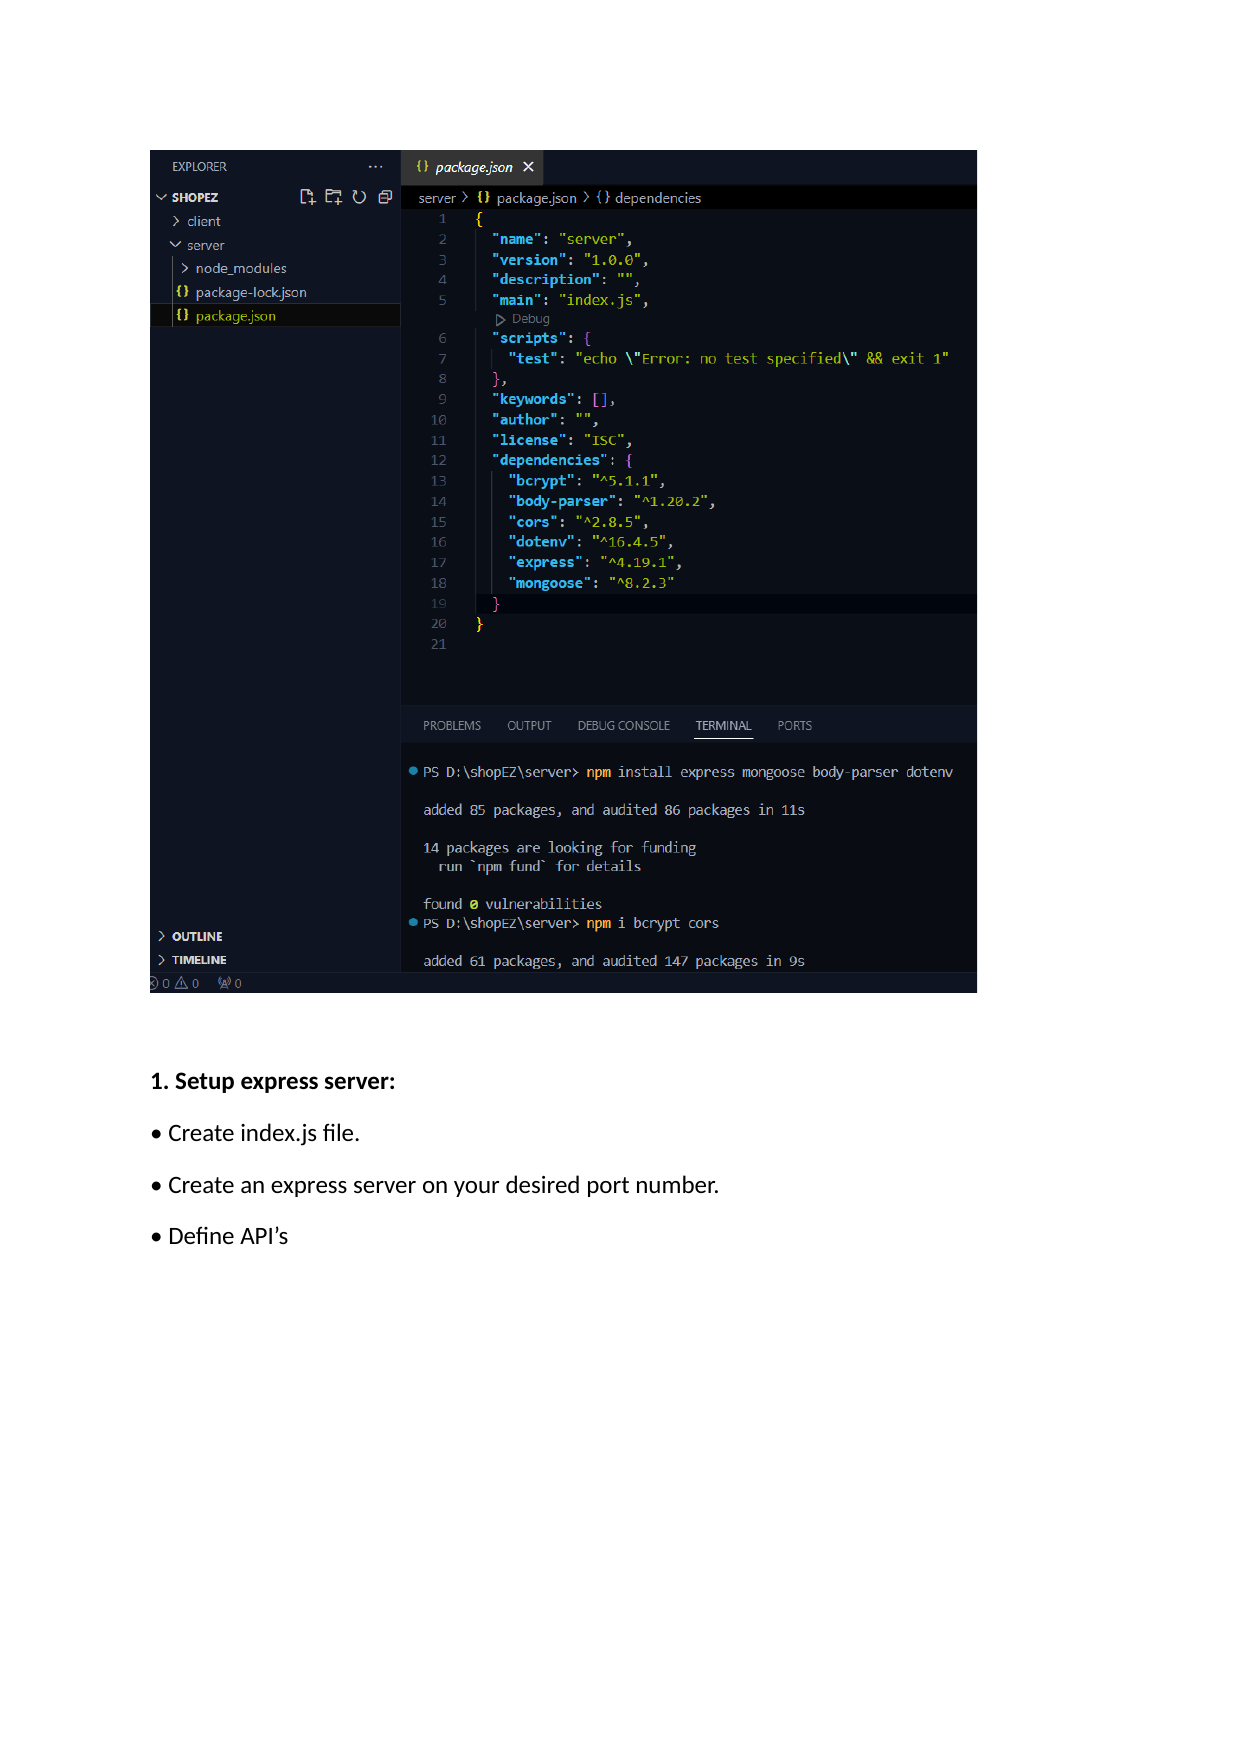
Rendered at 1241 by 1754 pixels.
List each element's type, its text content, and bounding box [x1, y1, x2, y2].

text • Create index.js file. [150, 1117, 1090, 1148]
text 1. Setup express server: [150, 1066, 1090, 1096]
text • Define API’s [150, 1221, 1090, 1251]
text • Create an express server on your desired port number. [150, 1169, 1090, 1199]
